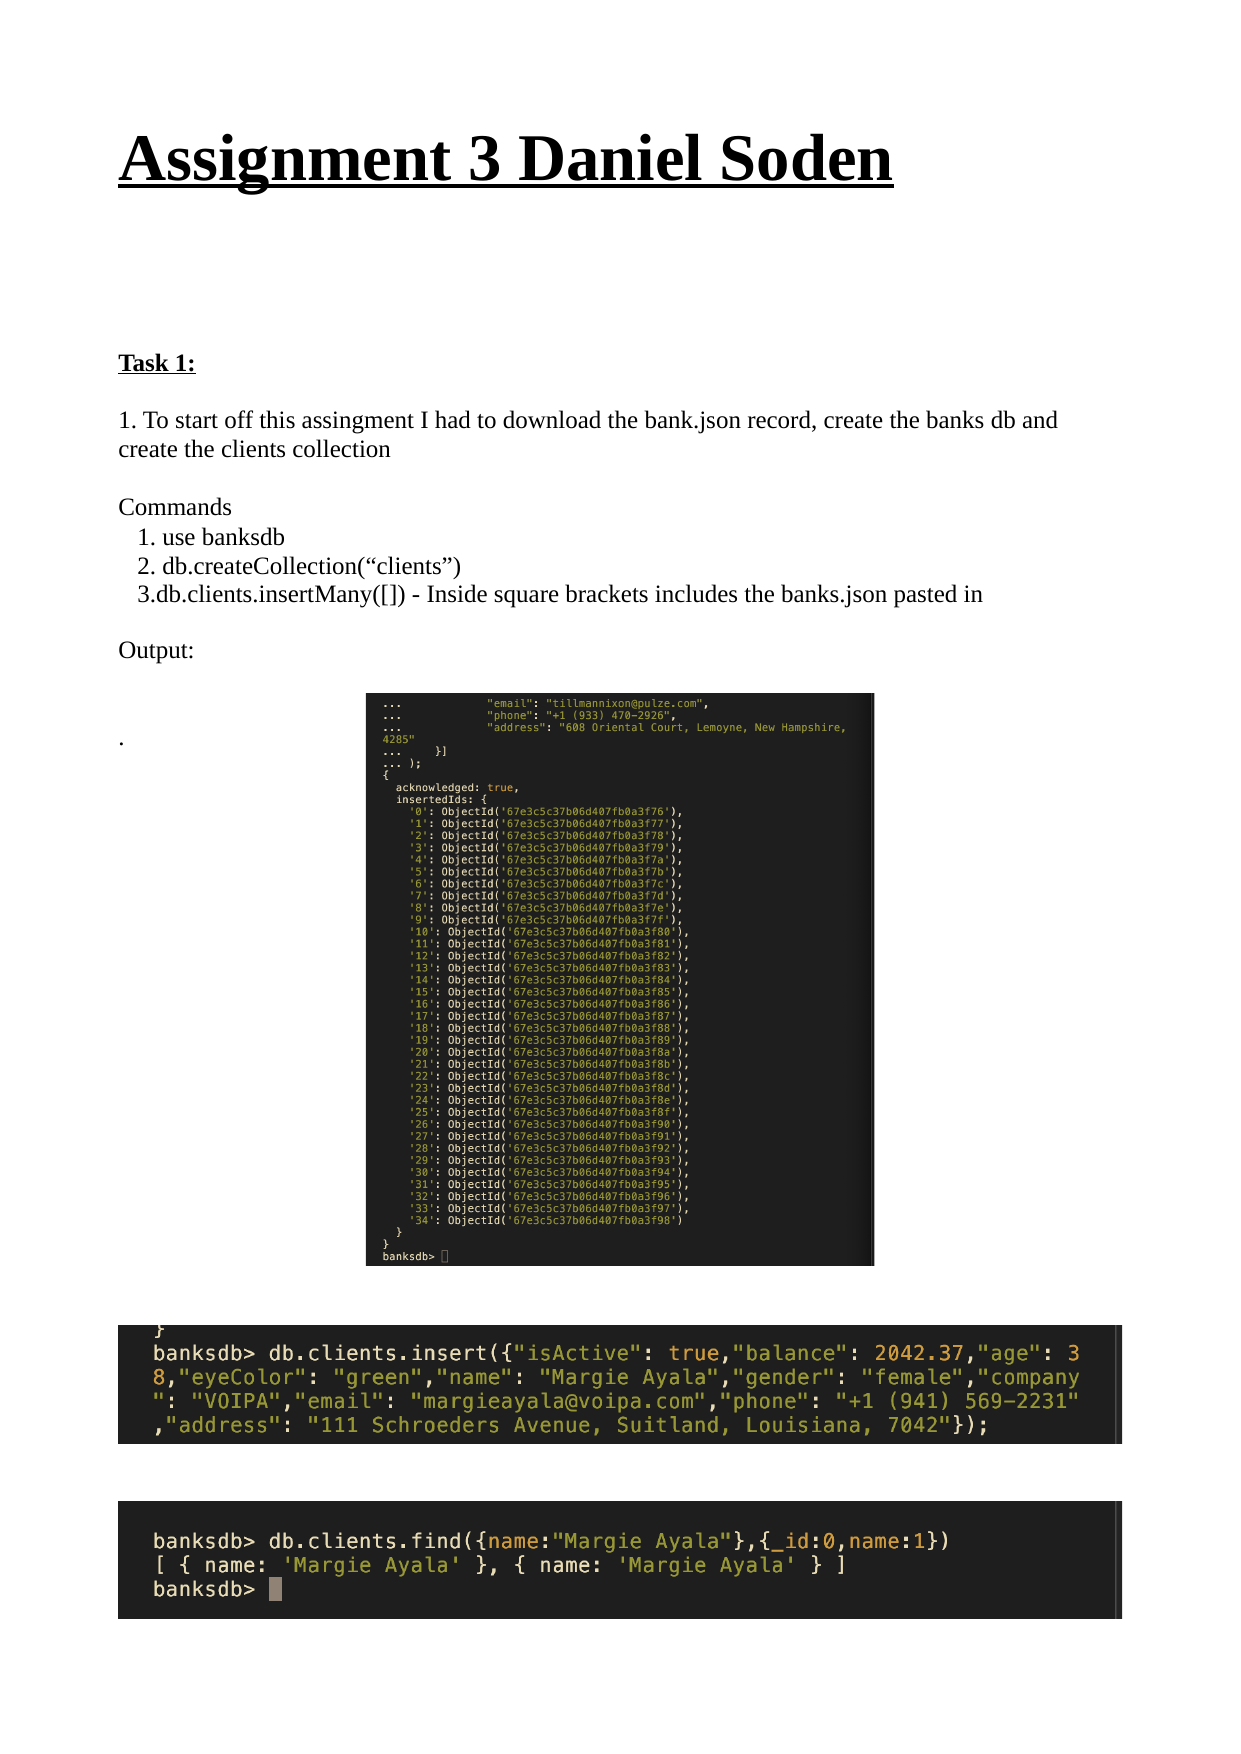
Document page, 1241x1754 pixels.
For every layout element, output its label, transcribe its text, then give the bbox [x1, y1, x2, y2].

picture [365, 693, 875, 1266]
text Commands [118, 492, 1122, 521]
text Output: [118, 636, 1122, 664]
text . [118, 722, 365, 751]
text 1. To start off this assingment I had to download the bank.json record, create the banks db and create the clients collection [118, 406, 1122, 463]
text Task 1: [118, 348, 1122, 377]
picture [118, 1501, 1123, 1619]
text [875, 722, 1122, 751]
picture [118, 1325, 1123, 1444]
text Assignment 3 Daniel Soden [118, 118, 1122, 195]
